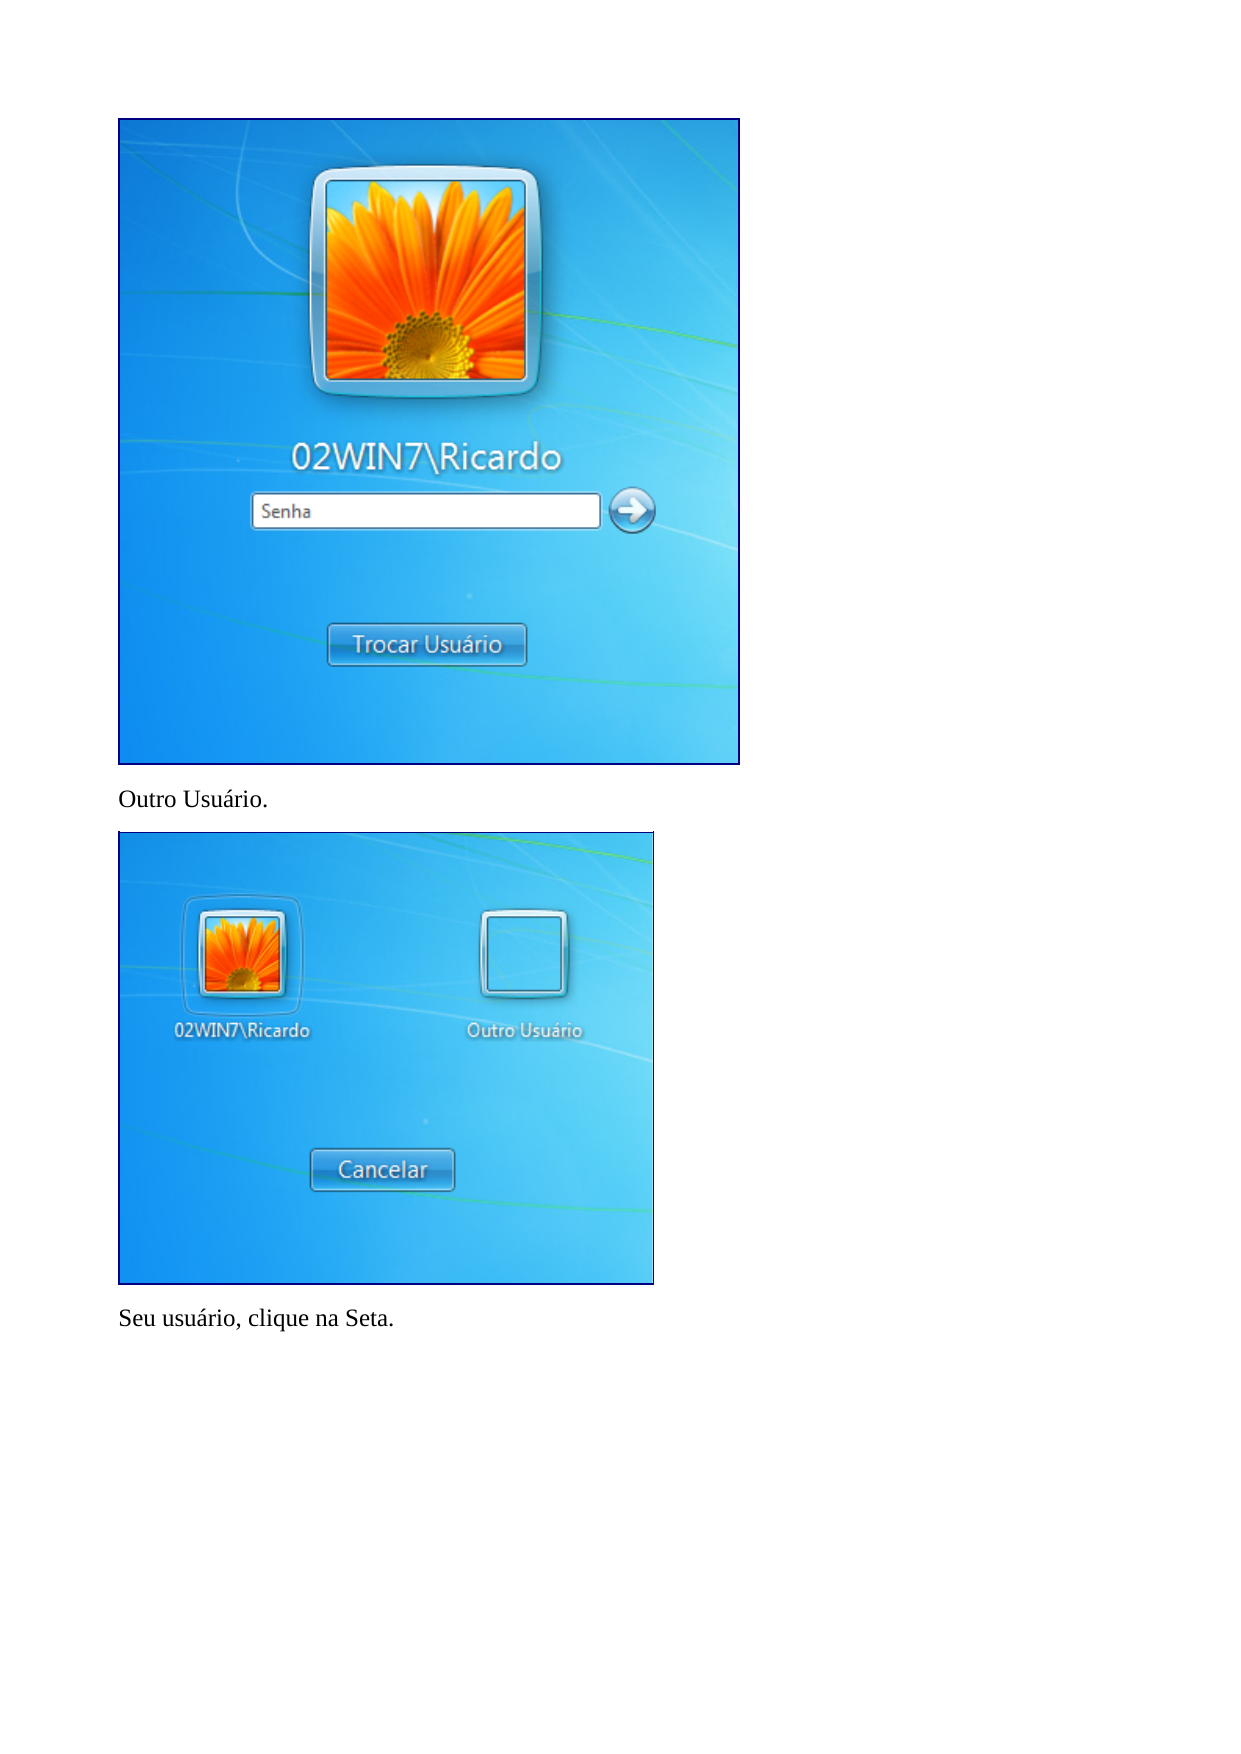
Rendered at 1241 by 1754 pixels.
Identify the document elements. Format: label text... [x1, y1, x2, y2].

picture [120, 833, 653, 1283]
picture [120, 120, 738, 763]
text Outro Usuário. [118, 784, 1122, 813]
text Seu usuário, clique na Seta. [118, 1303, 1122, 1332]
